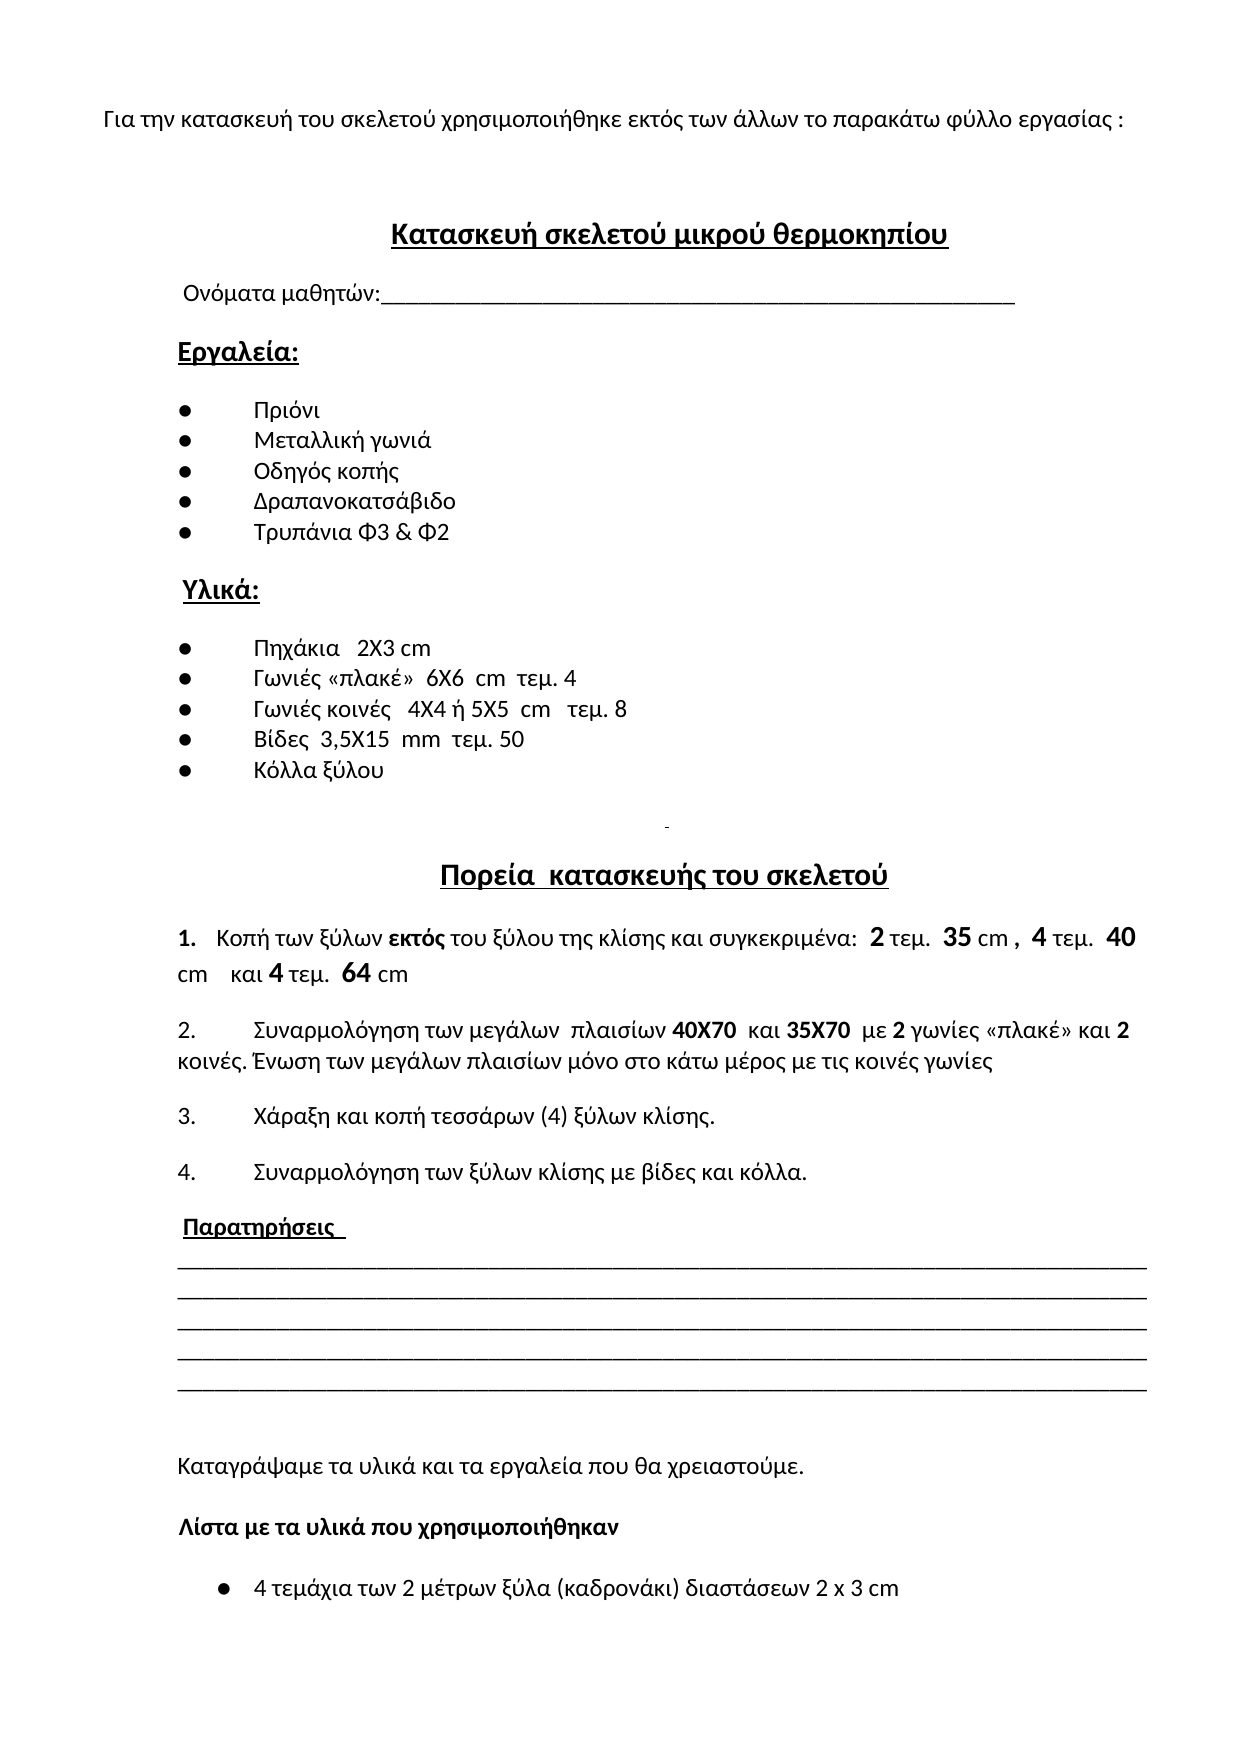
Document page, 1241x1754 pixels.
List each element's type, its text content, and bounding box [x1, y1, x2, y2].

list Βίδες 3,5Χ15 mm τεμ. 50 [177, 723, 1152, 754]
list Τρυπάνια Φ3 & Φ2 [177, 516, 1152, 546]
text Εργαλεία: [177, 333, 1152, 369]
list Γωνιές κοινές 4Χ4 ή 5Χ5 cm τεμ. 8 [177, 693, 1152, 723]
text Πορεία κατασκευής του σκελετού [177, 855, 1152, 893]
list Δραπανοκατσάβιδο [177, 485, 1152, 516]
text 1. Κοπή των ξύλων εκτός του ξύλου της κλίσης και συγκεκριμένα: 2 τεμ. 35 cm , 4 τεμ. 40 cm και 4 τεμ. 64 cm [177, 918, 1152, 989]
list Κόλλα ξύλου [177, 754, 1152, 784]
list Μεταλλική γωνιά [177, 424, 1152, 455]
text Υλικά: [177, 571, 1152, 607]
list Πριόνι [177, 394, 1152, 424]
text 3. Χάραξη και κοπή τεσσάρων (4) ξύλων κλίσης. [177, 1100, 1152, 1131]
text Παρατηρήσεις ______________________________________________________________________________________________________________________________________________________________________________________________________________________________________________________________________________________________________________________________________________________________________________________________________ [177, 1211, 1152, 1394]
text Κατασκευή σκελετού μικρού θερμοκηπίου [177, 214, 1152, 253]
text 4. Συναρμολόγηση των ξύλων κλίσης με βίδες και κόλλα. [177, 1156, 1152, 1186]
list 4 τεμάχια των 2 μέτρων ξύλα (καδρονάκι) διαστάσεων 2 x 3 cm [216, 1572, 1152, 1603]
text 2. Συναρμολόγηση των μεγάλων πλαισίων 40Χ70 και 35Χ70 με 2 γωνίες «πλακέ» και 2 κοινές. Ένωση των μεγάλων πλαισίων μόνο στο κάτω μέρος με τις κοινές γωνίες [177, 1014, 1152, 1075]
text Καταγράψαμε τα υλικά και τα εργαλεία που θα χρειαστούμε. [177, 1450, 1152, 1481]
list Γωνιές «πλακέ» 6Χ6 cm τεμ. 4 [177, 662, 1152, 693]
text Λίστα με τα υλικά που χρησιμοποιήθηκαν [178, 1511, 1152, 1572]
list Οδηγός κοπής [177, 455, 1152, 485]
text Για την κατασκευή του σκελετού χρησιμοποιήθηκε εκτός των άλλων το παρακάτω φύλλο εργασίας : [103, 103, 1152, 134]
text Ονόματα μαθητών:___________________________________________________ [177, 278, 1152, 308]
list Πηχάκια 2Χ3 cm [177, 632, 1152, 662]
